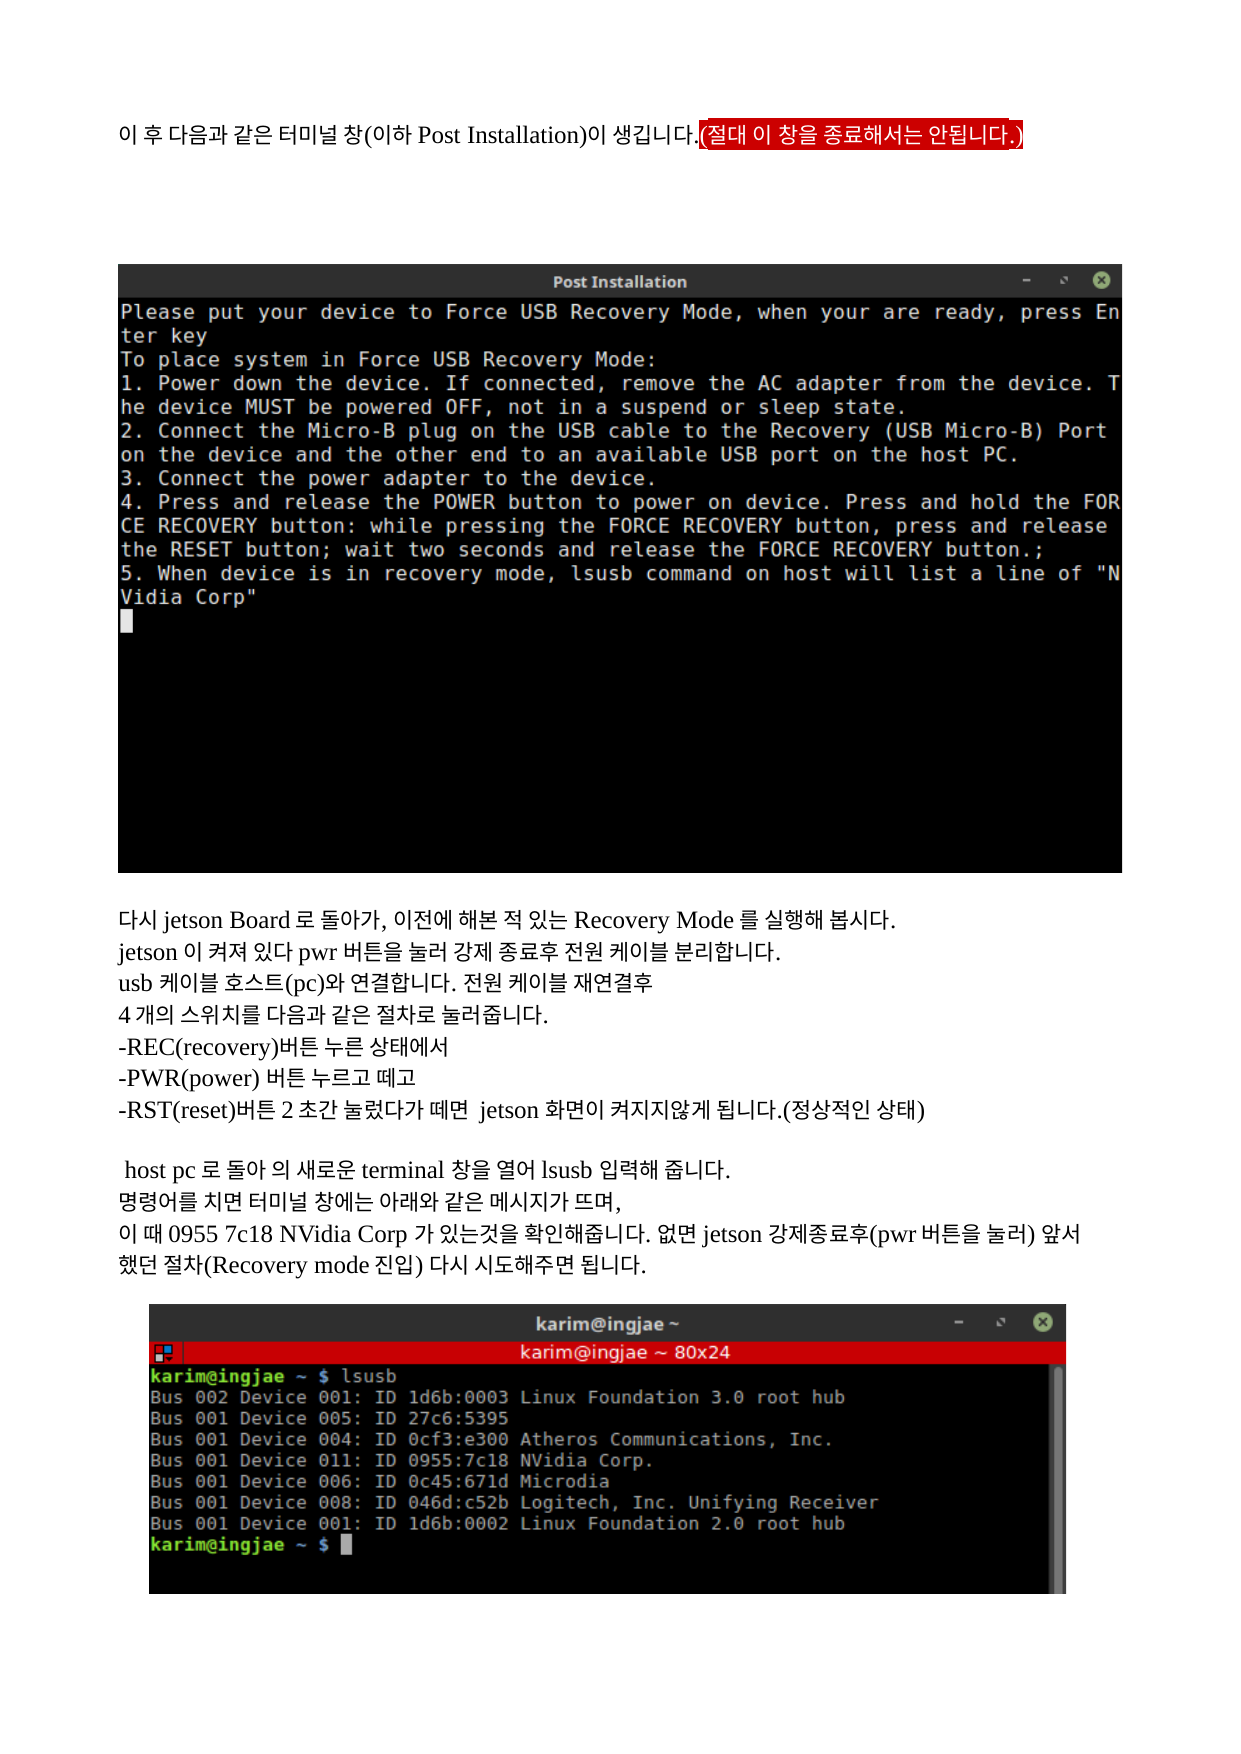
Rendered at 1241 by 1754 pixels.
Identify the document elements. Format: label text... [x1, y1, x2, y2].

text usb 케이블 호스트(pc)와 연결합니다. 전원 케이블 재연결후 [118, 966, 1122, 998]
text -RST(reset)버튼 2초간 눌렀다가 떼면 jetson 화면이 켜지지않게 됩니다.(정상적인 상태) [118, 1093, 1122, 1124]
text jetson이 켜져 있다 pwr 버튼을 눌러 강제 종료후 전원 케이블 분리합니다. [118, 934, 1122, 966]
text 다시 jetson Board로 돌아가, 이전에 해본 적 있는 Recovery Mode를 실행해 봅시다. [118, 903, 1122, 934]
text -REC(recovery)버튼 누른 상태에서 [118, 1029, 1122, 1061]
text -PWR(power) 버튼 누르고 떼고 [118, 1061, 1122, 1093]
picture [118, 264, 1123, 873]
text 이 후 다음과 같은 터미널 창(이하 Post Installation)이 생깁니다.(절대 이 창을 종료해서는 안됩니다.) [118, 118, 1122, 150]
text 명령어를 치면 터미널 창에는 아래와 같은 메시지가 뜨며, [118, 1185, 1122, 1217]
text 이 때 0955 7c18 NVidia Corp 가 있는것을 확인해줍니다. 없면 jetson 강제종료후(pwr버튼을 눌러) 앞서 했던 절차(Recovery mode진입) 다시 시도해주면 됩니다. [118, 1217, 1122, 1280]
text host pc로 돌아 의 새로운 terminal 창을 열어 lsusb 입력해 줍니다. [118, 1153, 1122, 1185]
picture [149, 1304, 1067, 1594]
text 4개의 스위치를 다음과 같은 절차로 눌러줍니다. [118, 998, 1122, 1029]
